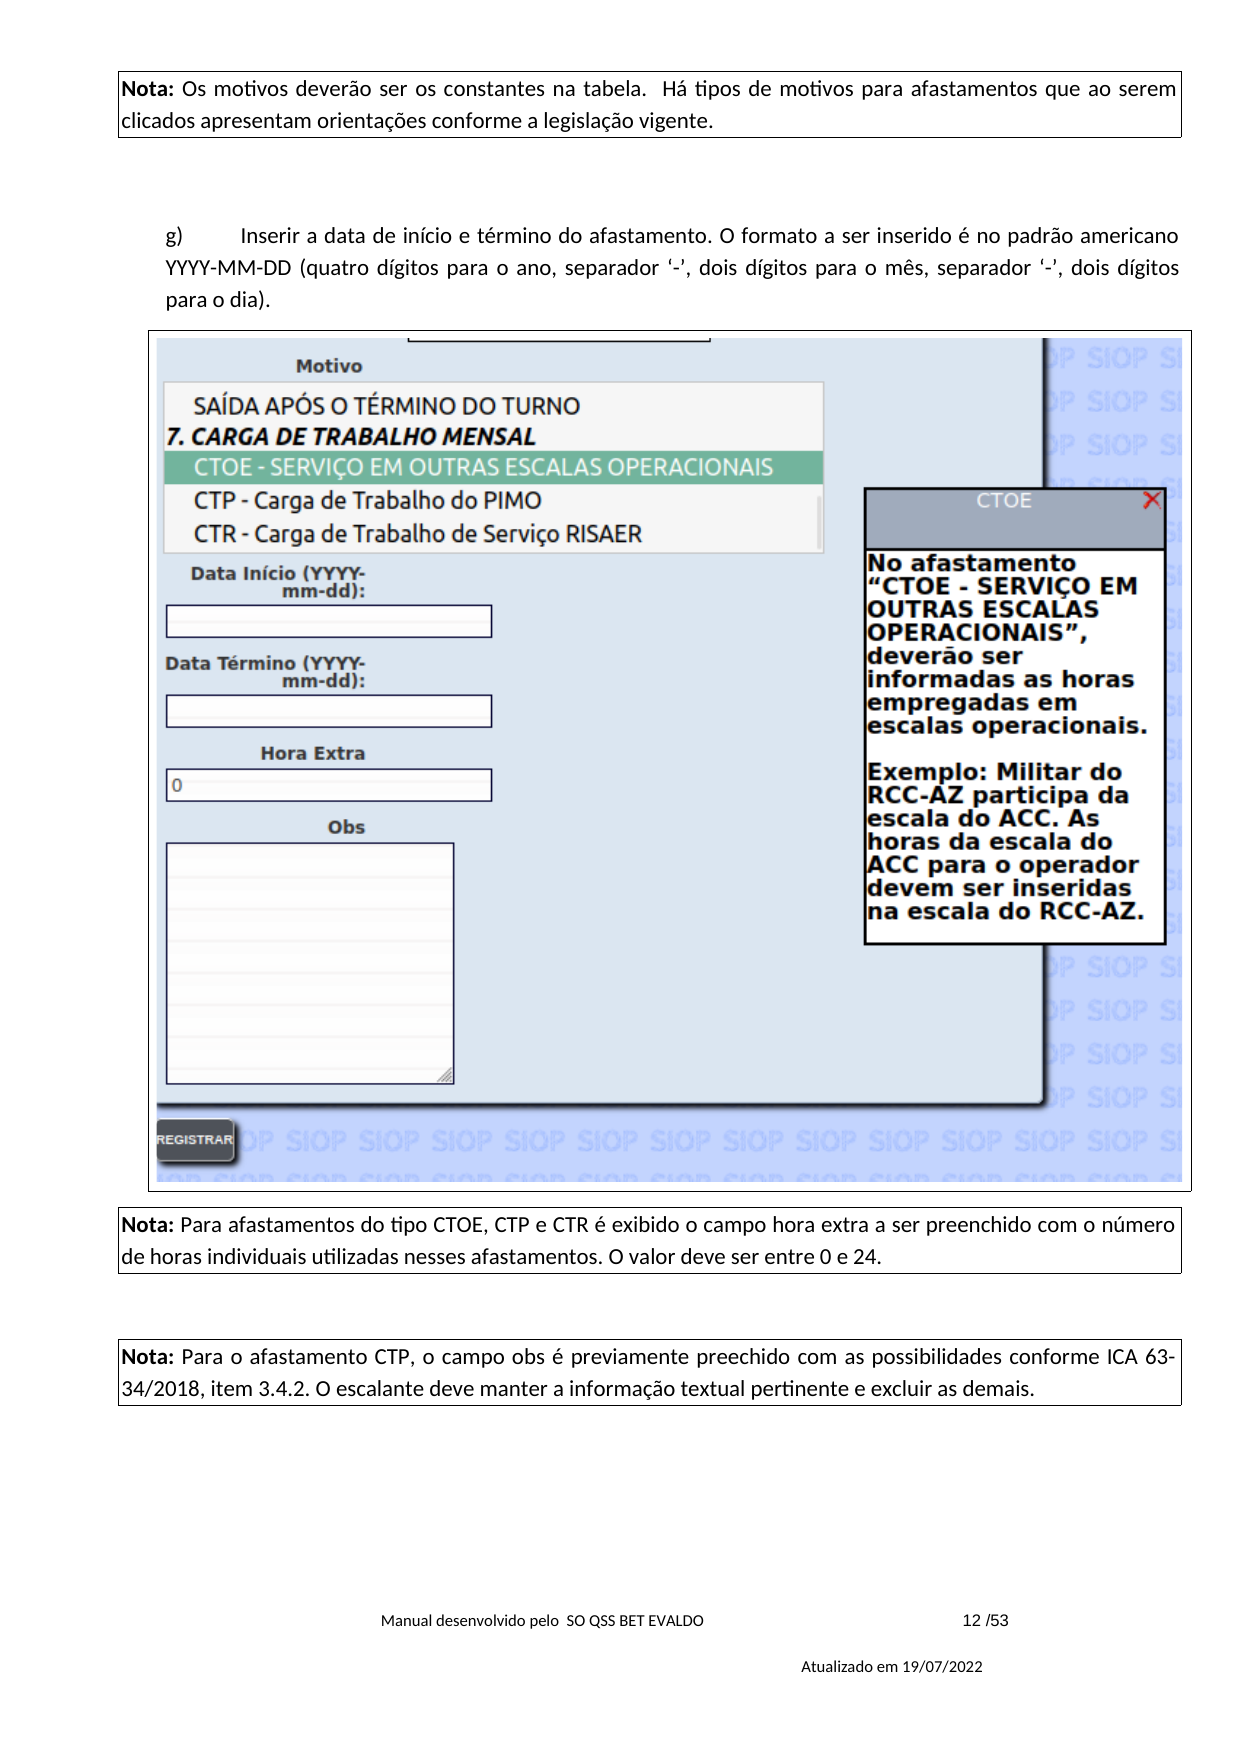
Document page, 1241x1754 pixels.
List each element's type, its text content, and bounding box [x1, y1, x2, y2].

text Nota: Para o afastamento CTP, o campo obs é previamente preechido com as possibilidades conforme ICA 63-34/2018, item 3.4.2. O escalante deve manter a informação textual pertinente e excluir as demais. [119, 1340, 1181, 1405]
text Nota: Os motivos deverão ser os constantes na tabela. Há tipos de motivos para afastamentos que ao serem clicados apresentam orientações conforme a legislação vigente. [119, 72, 1181, 137]
text Nota: Para afastamentos do tipo CTOE, CTP e CTR é exibido o campo hora extra a ser preenchido com o número de horas individuais utilizadas nesses afastamentos. O valor deve ser entre 0 e 24. [119, 1208, 1181, 1273]
list Inserir a data de início e término do afastamento. O formato a ser inserido é no padrão americano YYYY-MM-DD (quatro dígitos para o ano, separador ‘-’, dois dígitos para o mês, separador ‘-’, dois dígitos para o dia). [165, 221, 1181, 314]
picture [156, 338, 1183, 1182]
